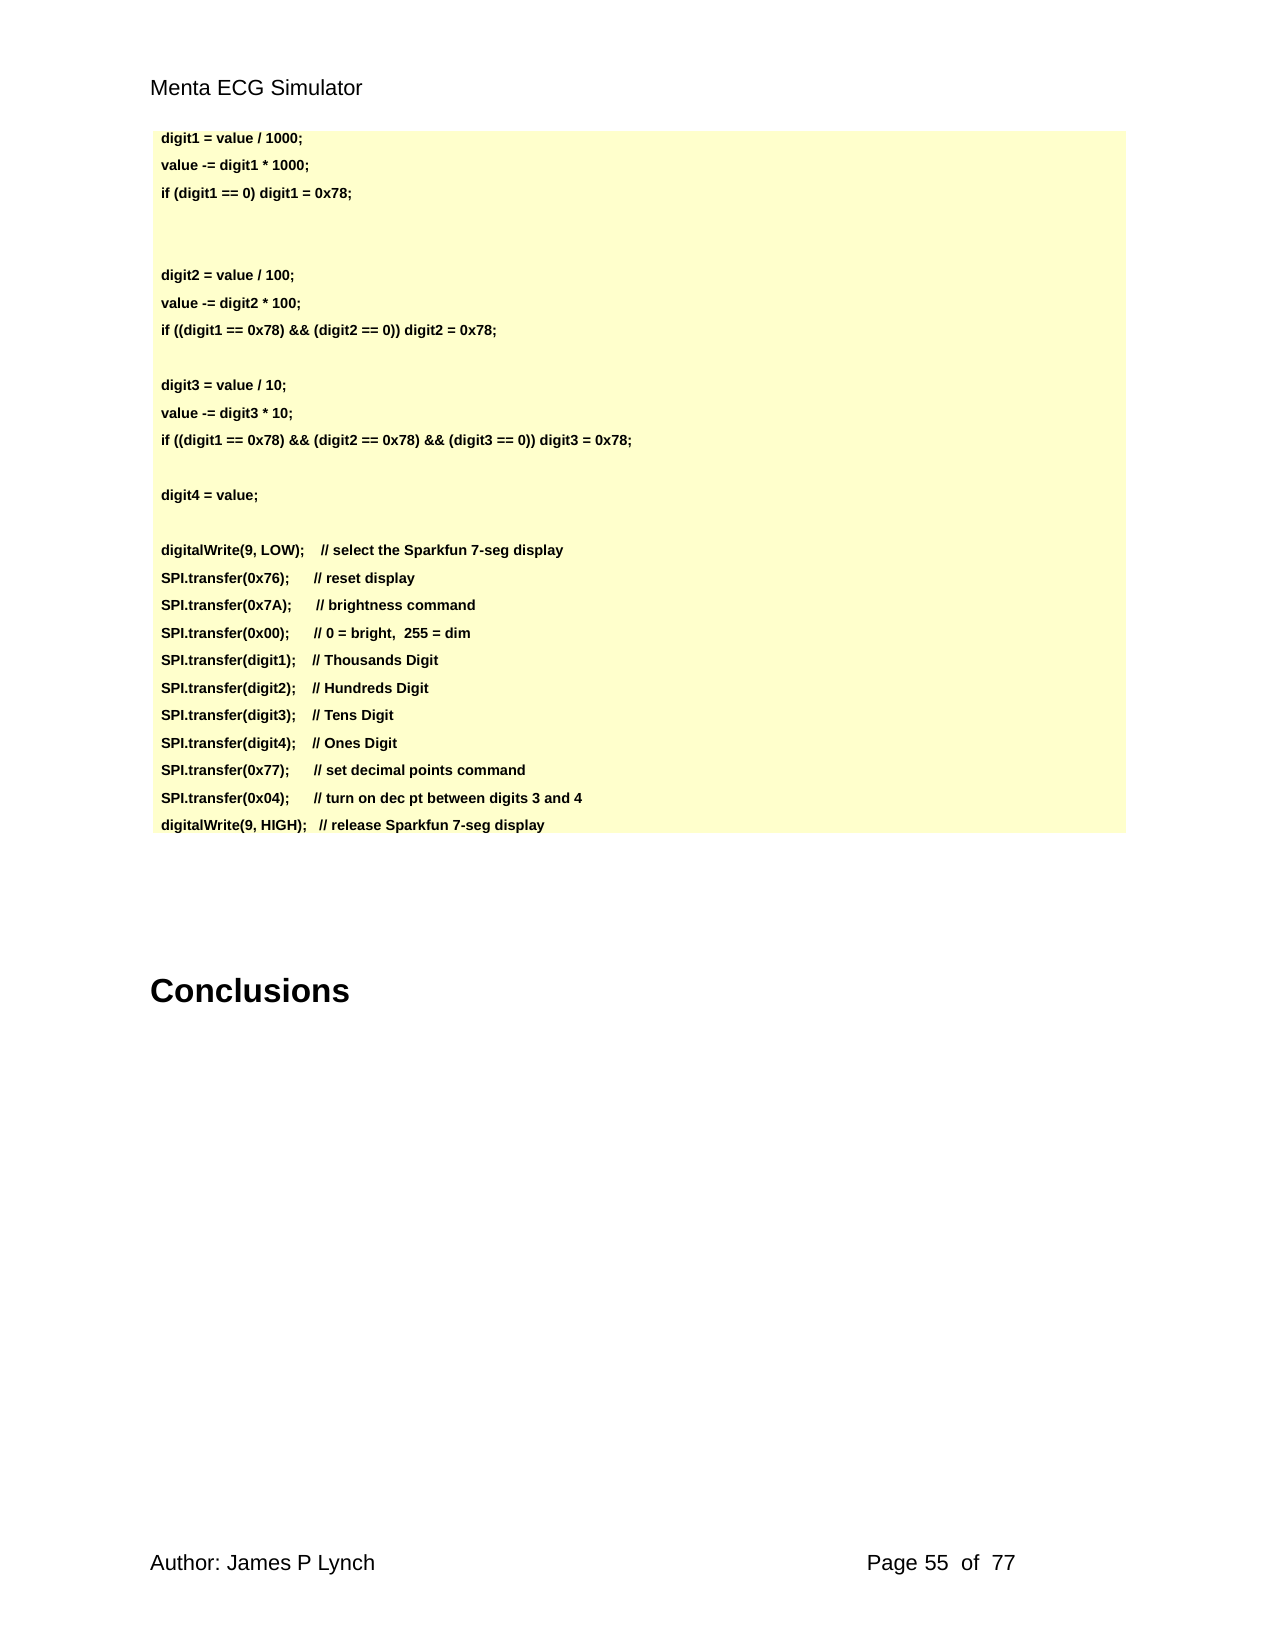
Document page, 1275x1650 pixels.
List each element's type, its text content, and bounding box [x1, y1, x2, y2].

text SPI.transfer(0x77); // set decimal points command [153, 764, 1126, 779]
text SPI.transfer(0x04); // turn on dec pt between digits 3 and 4 [153, 791, 1126, 806]
text if ((digit1 == 0x78) && (digit2 == 0)) digit2 = 0x78; [153, 324, 1126, 339]
text digit1 = value / 1000; [153, 131, 1126, 146]
text value -= digit1 * 1000; [153, 159, 1126, 174]
text SPI.transfer(0x00); // 0 = bright, 255 = dim [153, 626, 1126, 641]
text SPI.transfer(0x7A); // brightness command [153, 599, 1126, 614]
text digitalWrite(9, HIGH); // release Sparkfun 7-seg display [299, 819, 1126, 833]
text if (digit1 == 0) digit1 = 0x78; [153, 186, 1126, 201]
text digitalWrite(9, HIGH); // release Sparkfun 7-seg display [153, 819, 242, 833]
subtitle Conclusions [150, 971, 1124, 1009]
text SPI.transfer(digit2); // Hundreds Digit [153, 681, 1126, 696]
text digit2 = value / 100; [153, 269, 1126, 284]
text value -= digit2 * 100; [153, 296, 1126, 311]
text SPI.transfer(0x76); // reset display [153, 571, 1126, 586]
text digit3 = value / 10; [153, 379, 1126, 394]
text SPI.transfer(digit3); // Tens Digit [153, 709, 1126, 724]
text digit4 = value; [153, 489, 1126, 504]
text digitalWrite(9, LOW); // select the Sparkfun 7-seg display [153, 544, 1126, 559]
text SPI.transfer(digit1); // Thousands Digit [153, 654, 1126, 669]
text value -= digit3 * 10; [153, 406, 1126, 421]
text if ((digit1 == 0x78) && (digit2 == 0x78) && (digit3 == 0)) digit3 = 0x78; [153, 434, 1126, 449]
text SPI.transfer(digit4); // Ones Digit [153, 736, 1126, 751]
